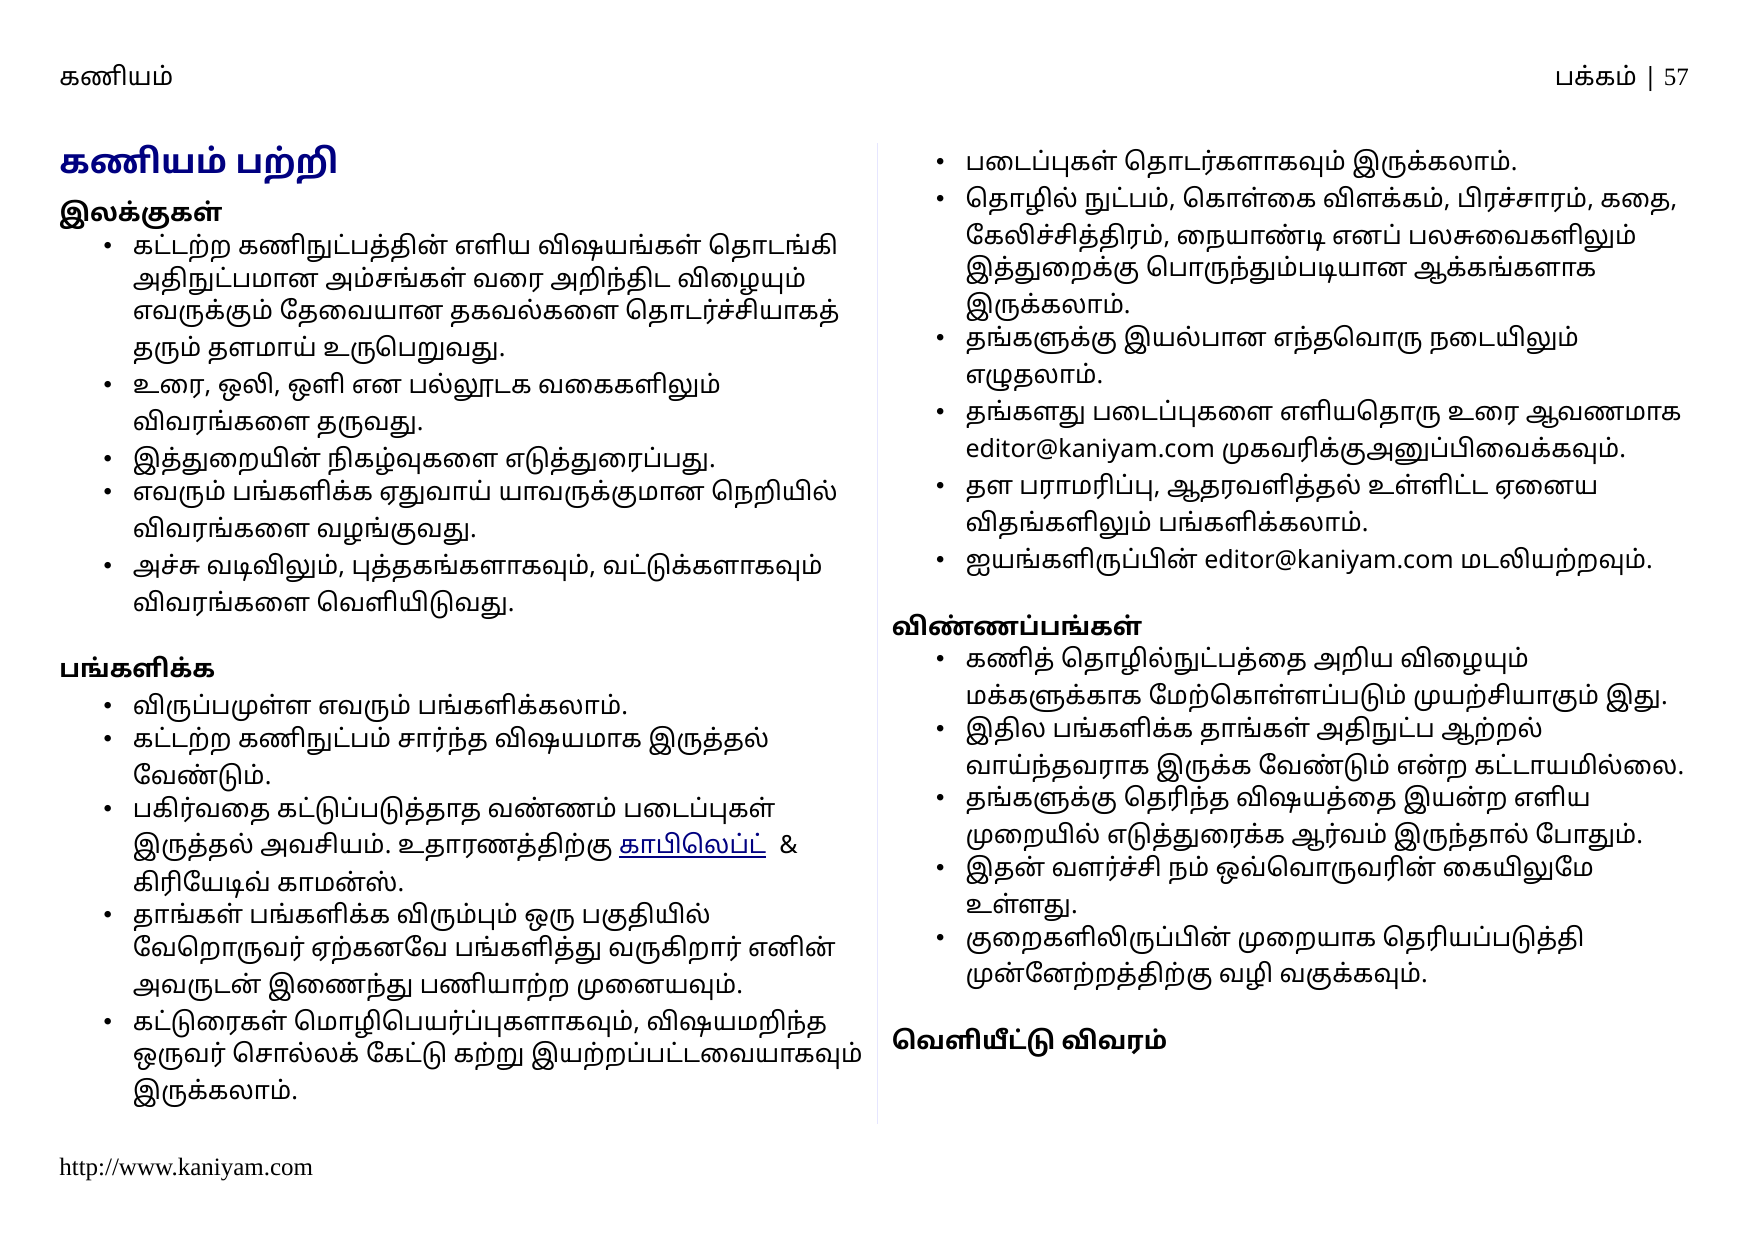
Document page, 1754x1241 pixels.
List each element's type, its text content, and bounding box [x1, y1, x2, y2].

list இதன் வளர்ச்சி நம் ஒவ்வொருவரின் கையிலுமே உள்ளது. [936, 854, 1695, 923]
subtitle கணியம் பற்றி [59, 143, 862, 187]
list கட்டுரைகள் மொழிபெயர்ப்புகளாகவும், விஷயமறிந்த ஒருவர் சொல்லக் கேட்டு கற்று இயற்றப்பட்டவையாகவும் இருக்கலாம். [103, 1003, 862, 1110]
list பகிர்வதை கட்டுப்படுத்தாத வண்ணம் படைப்புகள் இருத்தல் அவசியம். உதாரணத்திற்கு காபிலெப்ட் & கிரியேடிவ் காமன்ஸ். [103, 794, 862, 901]
list விருப்பமுள்ள எவரும் பங்களிக்கலாம். [103, 688, 862, 725]
list படைப்புகள் தொடர்களாகவும் இருக்கலாம். [936, 143, 1695, 181]
list கட்டற்ற கணிநுட்பத்தின் எளிய விஷயங்கள் தொடங்கி அதிநுட்பமான அம்சங்கள் வரை அறிந்திட விழையும் எவருக்கும் தேவையான தகவல்களை தொடர்ச்சியாகத் தரும் தளமாய் உருபெறுவது. [103, 232, 862, 367]
list எவரும் பங்களிக்க ஏதுவாய் யாவருக்குமான நெறியில் விவரங்களை வழங்குவது. [103, 478, 862, 547]
list தங்களுக்கு இயல்பான எந்தவொரு நடையிலும் எழுதலாம். [936, 324, 1695, 394]
list தங்களுக்கு தெரிந்த விஷயத்தை இயன்ற எளிய முறையில் எடுத்துரைக்க ஆர்வம் இருந்தால் போதும். [936, 784, 1695, 854]
list குறைகளிலிருப்பின் முறையாக தெரியப்படுத்தி முன்னேற்றத்திற்கு வழி வகுக்கவும். [936, 923, 1695, 993]
list அச்சு வடிவிலும், புத்தகங்களாகவும், வட்டுக்களாகவும் விவரங்களை வெளியிடுவது. [103, 547, 862, 621]
list கணித் தொழில்நுட்பத்தை அறிய விழையும் மக்களுக்காக மேற்கொள்ளப்படும் முயற்சியாகும் இது. [936, 645, 1695, 715]
list தங்களது படைப்புகளை எளியதொரு உரை ஆவணமாக editor@kaniyam.com முகவரிக்குஅனுப்பிவைக்கவும். [936, 394, 1695, 468]
text விண்ணப்பங்கள் [892, 613, 1695, 645]
text பங்களிக்க [59, 655, 862, 688]
list ஐயங்களிருப்பின் editor@kaniyam.com மடலியற்றவும். [936, 542, 1695, 578]
list இத்துறையின் நிகழ்வுகளை எடுத்துரைப்பது. [103, 441, 862, 478]
text இலக்குகள் [59, 199, 862, 232]
list இதில பங்களிக்க தாங்கள் அதிநுட்ப ஆற்றல் வாய்ந்தவராக இருக்க வேண்டும் என்ற கட்டாயமில்லை. [936, 715, 1695, 784]
list உரை, ஒலி, ஒளி என பல்லூடக வகைகளிலும் விவரங்களை தருவது. [103, 367, 862, 441]
text வெளியீட்டு விவரம் [892, 1027, 1695, 1060]
list தாங்கள் பங்களிக்க விரும்பும் ஒரு பகுதியில் வேறொருவர் ஏற்கனவே பங்களித்து வருகிறார் எனின் அவருடன் இணைந்து பணியாற்ற முனையவும். [103, 901, 862, 1003]
list தள பராமரிப்பு, ஆதரவளித்தல் உள்ளிட்ட ஏனைய விதங்களிலும் பங்களிக்கலாம். [936, 468, 1695, 542]
list தொழில் நுட்பம், கொள்கை விளக்கம், பிரச்சாரம், கதை, கேலிச்சித்திரம், நையாண்டி எனப் பலசுவைகளிலும் இத்துறைக்கு பொருந்தும்படியான ஆக்கங்களாக இருக்கலாம். [936, 181, 1695, 324]
list கட்டற்ற கணிநுட்பம் சார்ந்த விஷயமாக இருத்தல் வேண்டும். [103, 725, 862, 794]
